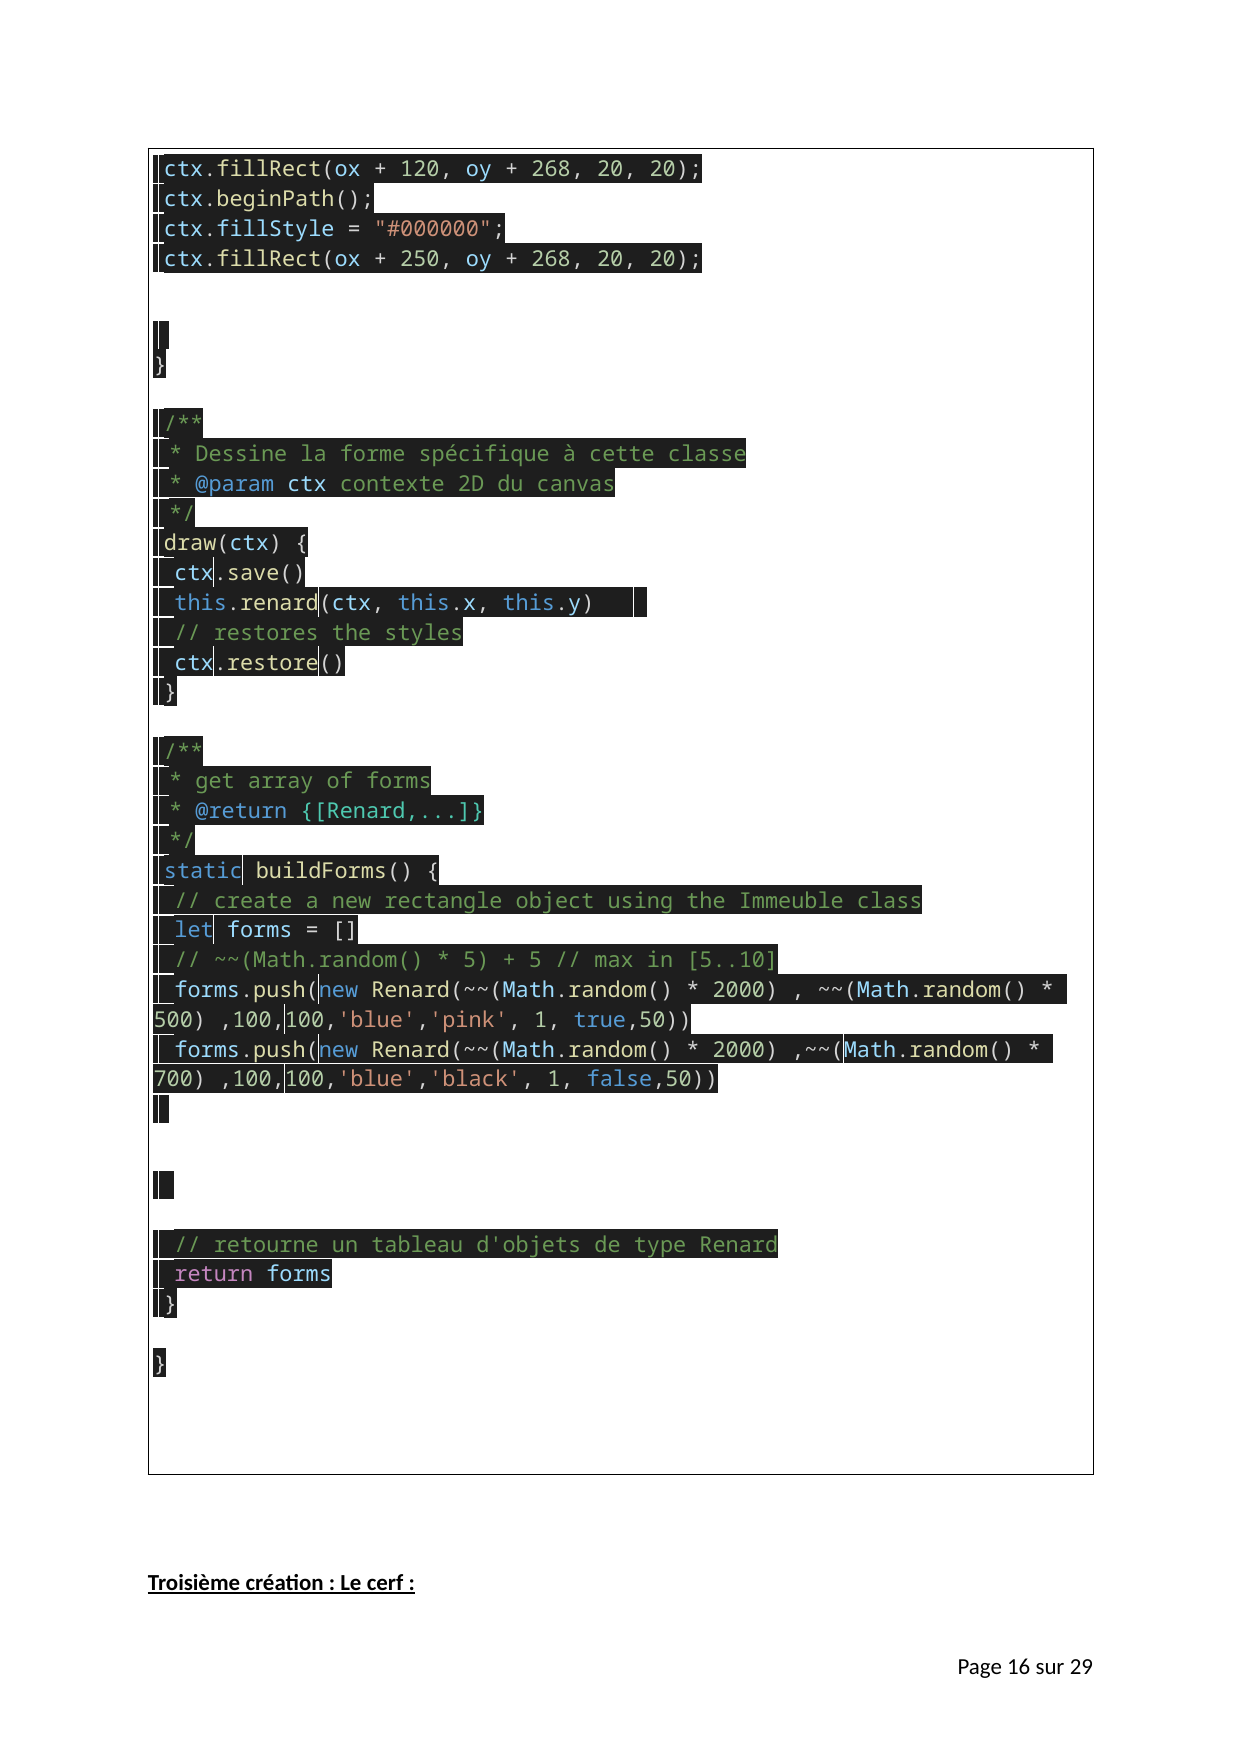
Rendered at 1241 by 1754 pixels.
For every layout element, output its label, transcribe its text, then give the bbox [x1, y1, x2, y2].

table_header ctx.fillRect(ox + 120, oy + 268, 20, 20); ctx.beginPath(); ctx.fillStyle = "#000000"; ctx.fillRect(ox + 250, oy + 268, 20, 20); } /** * Dessine la forme spécifique à cette classe * @param ctx contexte 2D du canvas */ draw(ctx) { ctx.save() this.renard(ctx, this.x, this.y) // restores the styles ctx.restore() } /** * get array of forms * @return {[Renard,...]} */ static buildForms() { // create a new rectangle object using the Immeuble class let forms = [] // ~~(Math.random() * 5) + 5 // max in [5..10] forms.push(new Renard(~~(Math.random() * 2000) , ~~(Math.random() * 500) ,100,100,'blue','pink', 1, true,50)) forms.push(new Renard(~~(Math.random() * 2000) ,~~(Math.random() * 700) ,100,100,'blue','black', 1, false,50)) // retourne un tableau d'objets de type Renard return forms } } [149, 149, 1093, 1474]
text Troisième création : Le cerf : [148, 1568, 1093, 1596]
